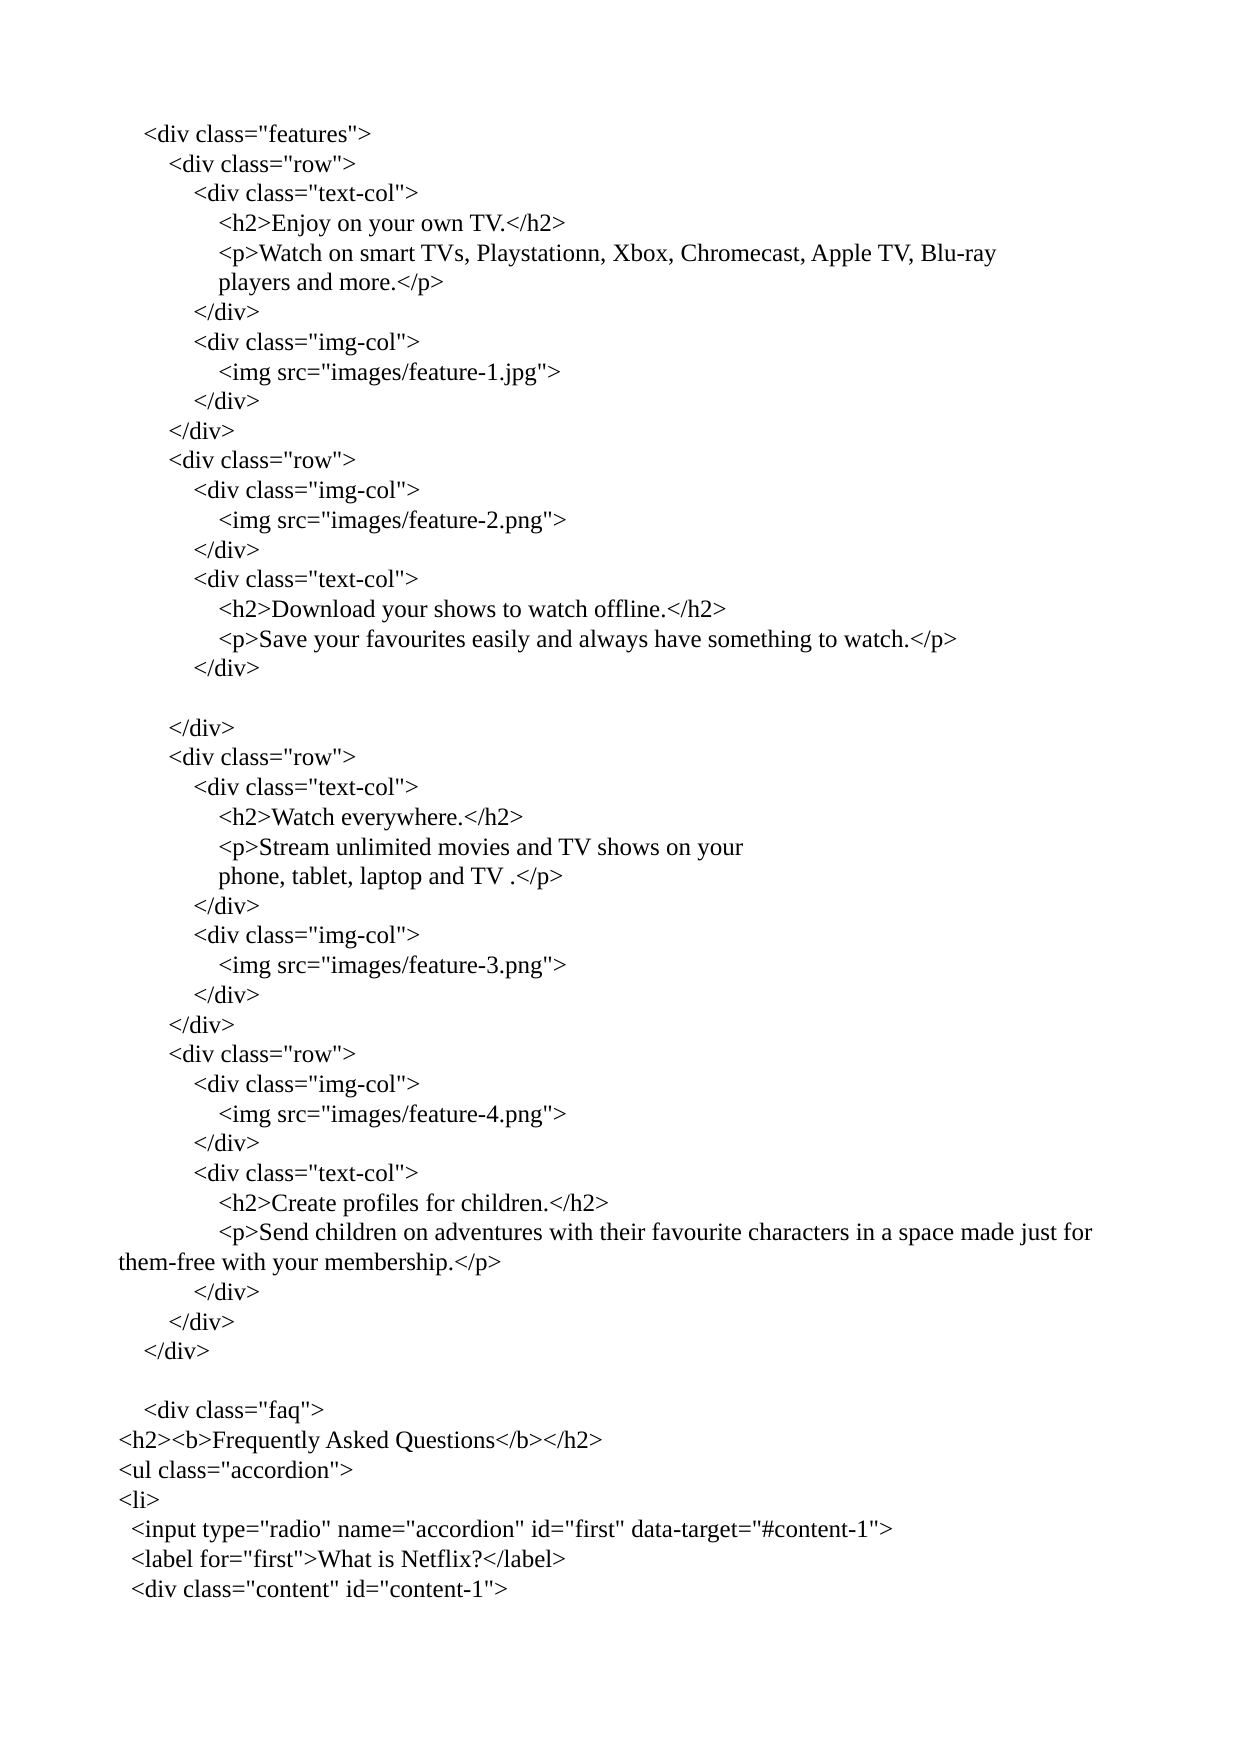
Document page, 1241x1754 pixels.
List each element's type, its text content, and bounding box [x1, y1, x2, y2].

text </div> [118, 296, 1122, 326]
text </div> [118, 1306, 1122, 1335]
text players and more.</p> [118, 267, 1122, 296]
text <img src="images/feature-4.png"> [118, 1098, 1122, 1127]
text <h2>Watch everywhere.</h2> [118, 801, 1122, 831]
text </div> [118, 979, 1122, 1009]
text </div> [118, 890, 1122, 920]
text </div> [118, 534, 1122, 563]
text <p>Watch on smart TVs, Playstationn, Xbox, Chromecast, Apple TV, Blu-ray [118, 237, 1122, 267]
text phone, tablet, laptop and TV .</p> [118, 860, 1122, 890]
text <div class="row"> [118, 148, 1122, 177]
text </div> [118, 712, 1122, 742]
text <p>Send children on adventures with their favourite characters in a space made just for them-free with your membership.</p> [118, 1217, 1122, 1276]
text <div class="text-col"> [118, 177, 1122, 207]
text <img src="images/feature-1.jpg"> [118, 356, 1122, 385]
text <div class="features"> [118, 118, 1122, 148]
text <img src="images/feature-2.png"> [118, 504, 1122, 534]
text <input type="radio" name="accordion" id="first" data-target="#content-1"> [118, 1513, 1122, 1543]
text <h2>Download your shows to watch offline.</h2> [118, 593, 1122, 623]
text <p>Stream unlimited movies and TV shows on your [118, 831, 1122, 860]
text <label for="first">What is Netflix?</label> [118, 1543, 1122, 1573]
text <img src="images/feature-3.png"> [118, 949, 1122, 979]
text </div> [118, 1127, 1122, 1157]
text <h2><b>Frequently Asked Questions</b></h2> [118, 1424, 1122, 1454]
text </div> [118, 1009, 1122, 1038]
text </div> [118, 652, 1122, 682]
text </div> [118, 415, 1122, 445]
text <div class="text-col"> [118, 1157, 1122, 1187]
text <div class="row"> [118, 445, 1122, 474]
text <p>Save your favourites easily and always have something to watch.</p> [118, 623, 1122, 652]
text <div class="text-col"> [118, 563, 1122, 593]
text <div class="img-col"> [118, 326, 1122, 356]
text <div class="row"> [118, 742, 1122, 771]
text <div class="content" id="content-1"> [118, 1573, 1122, 1602]
text <div class="img-col"> [118, 474, 1122, 504]
text </div> [118, 1276, 1122, 1306]
text </div> [118, 1335, 1122, 1365]
text <h2>Create profiles for children.</h2> [118, 1187, 1122, 1217]
text <h2>Enjoy on your own TV.</h2> [118, 207, 1122, 237]
text <ul class="accordion"> [118, 1454, 1122, 1484]
text <li> [118, 1484, 1122, 1513]
text <div class="img-col"> [118, 920, 1122, 949]
text <div class="faq"> [118, 1395, 1122, 1424]
text </div> [118, 385, 1122, 415]
text <div class="text-col"> [118, 771, 1122, 801]
text <div class="row"> [118, 1038, 1122, 1068]
text <div class="img-col"> [118, 1068, 1122, 1098]
